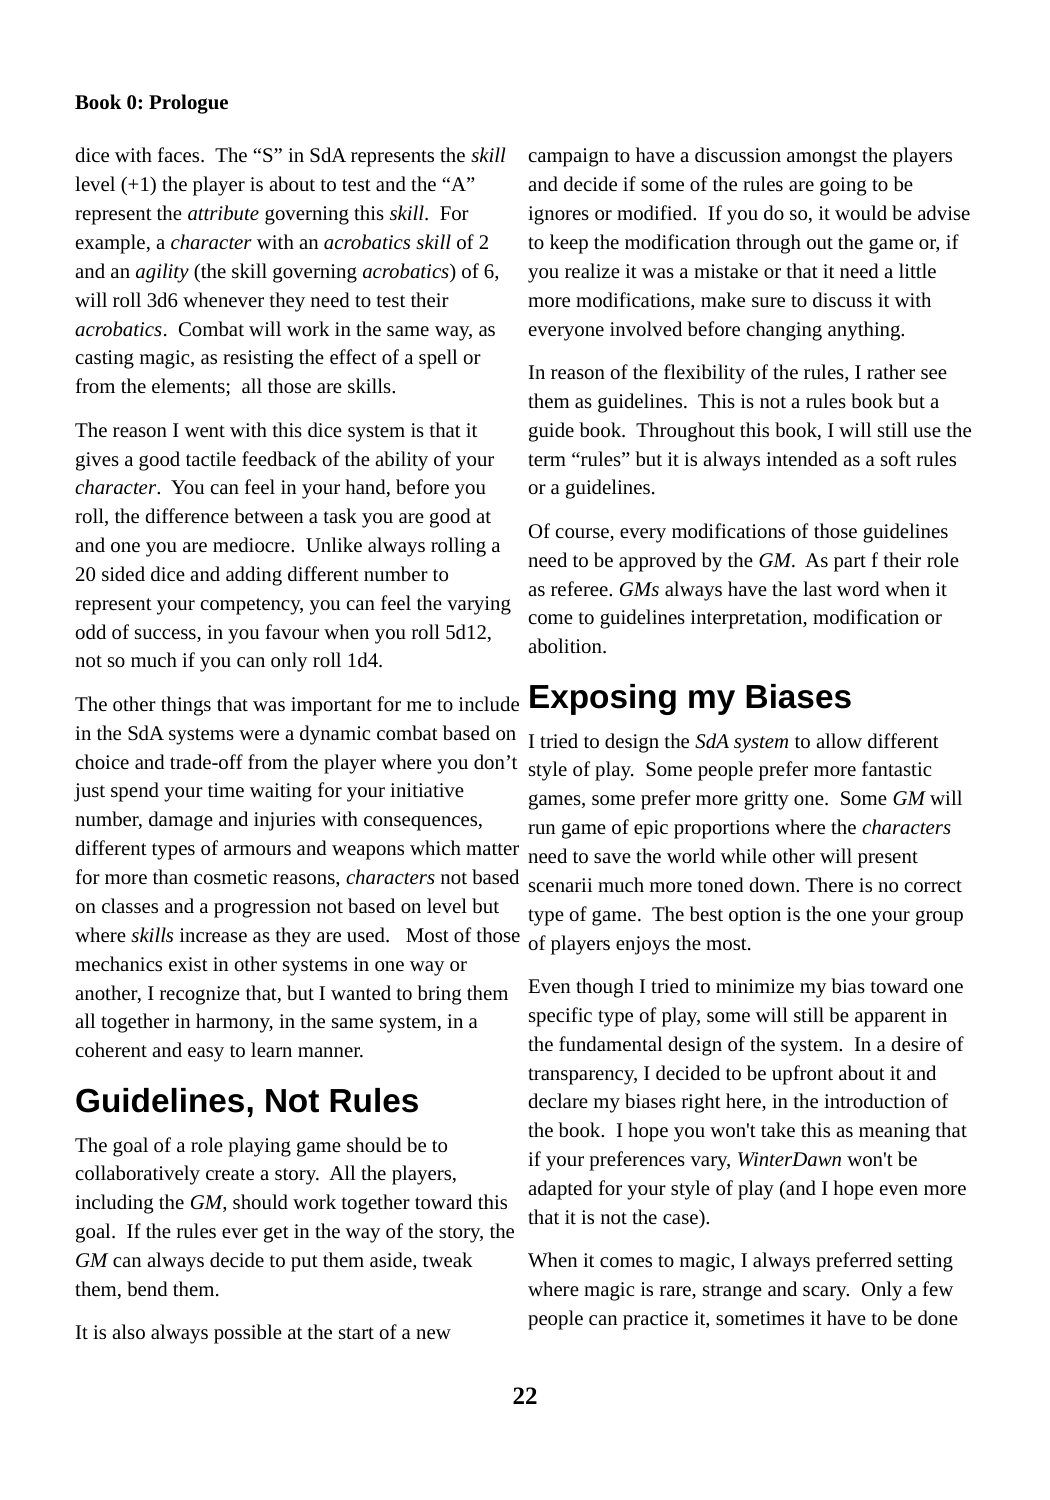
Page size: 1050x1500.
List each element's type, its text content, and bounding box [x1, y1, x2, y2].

text The goal of a role playing game should be to collaboratively create a story. All the players, including the GM, should work together toward this goal. If the rules ever get in the way of the story, the GM can always decide to put them aside, tweak them, bend them. [75, 1132, 522, 1301]
text dice with faces. The “S” in SdA represents the skill level (+1) the player is about to test and the “A” represent the attribute governing this skill. For example, a character with an acrobatics skill of 2 and an agility (the skill governing acrobatics) of 6, will roll 3d6 whenever they need to test their acrobatics. Combat will work in the same way, as casting magic, as resisting the effect of a spell or from the elements; all those are skills. [75, 143, 522, 398]
text When it comes to magic, I always preferred setting where magic is rare, strange and scary. Only a few people can practice it, sometimes it have to be done [528, 1248, 975, 1330]
text I tried to design the SdA system to allow different style of play. Some people prefer more fantastic games, some prefer more gritty one. Some GM will run game of epic proportions where the characters need to save the world while other will present scenarii much more toned down. There is no correct type of game. The best option is the one your group of players enjoys the most. [528, 728, 975, 954]
text Of course, every modifications of those guidelines need to be approved by the GM. As part f their role as referee. GMs always have the last word when it come to guidelines interpretation, modification or abolition. [528, 519, 975, 658]
text The reason I went with this dice system is that it gives a good tactile feedback of the ability of your character. You can feel in your hand, before you roll, the difference between a task you are good at and one you are mediocre. Unlike always rolling a 20 sided dice and adding different number to represent your competency, you can feel the varying odd of success, in you favour when you roll 5d12, not so much if you can only roll 1d4. [75, 418, 522, 672]
text Even though I tried to minimize my bias toward one specific type of play, some will still be apparent in the fundamental design of the system. In a desire of transparency, I decided to be upfront about it and declare my biases right here, in the introduction of the book. I hope you won't take this as meaning that if your preferences vary, WinterDawn won't be adapted for your style of play (and I hope even more that it is not the case). [528, 974, 975, 1229]
text campaign to have a discussion amongst the players and decide if some of the rules are going to be ignores or modified. If you do so, it would be advise to keep the modification through out the game or, if you realize it was a mistake or that it need a little more modifications, make sure to discuss it with everyone involved before changing anything. [528, 143, 975, 341]
subtitle Guidelines, Not Rules [75, 1082, 522, 1120]
subtitle Exposing my Biases [528, 678, 975, 716]
text In reason of the flexibility of the rules, I rather see them as guidelines. This is not a rules book but a guide book. Throughout this book, I will still use the term “rules” but it is always intended as a soft rules or a guidelines. [528, 360, 975, 499]
text It is also always possible at the start of a new [75, 1320, 522, 1344]
text The other things that was important for me to include in the SdA systems were a dynamic combat based on choice and trade-off from the player where you don’t just spend your time waiting for your initiative number, damage and injuries with consequences, different types of armours and weapons which matter for more than cosmetic reasons, characters not based on classes and a progression not based on level but where skills increase as they are used. Most of those mechanics exist in other systems in one way or another, I recognize that, but I wanted to bring them all together in harmony, in the same system, in a coherent and easy to learn manner. [75, 692, 522, 1062]
